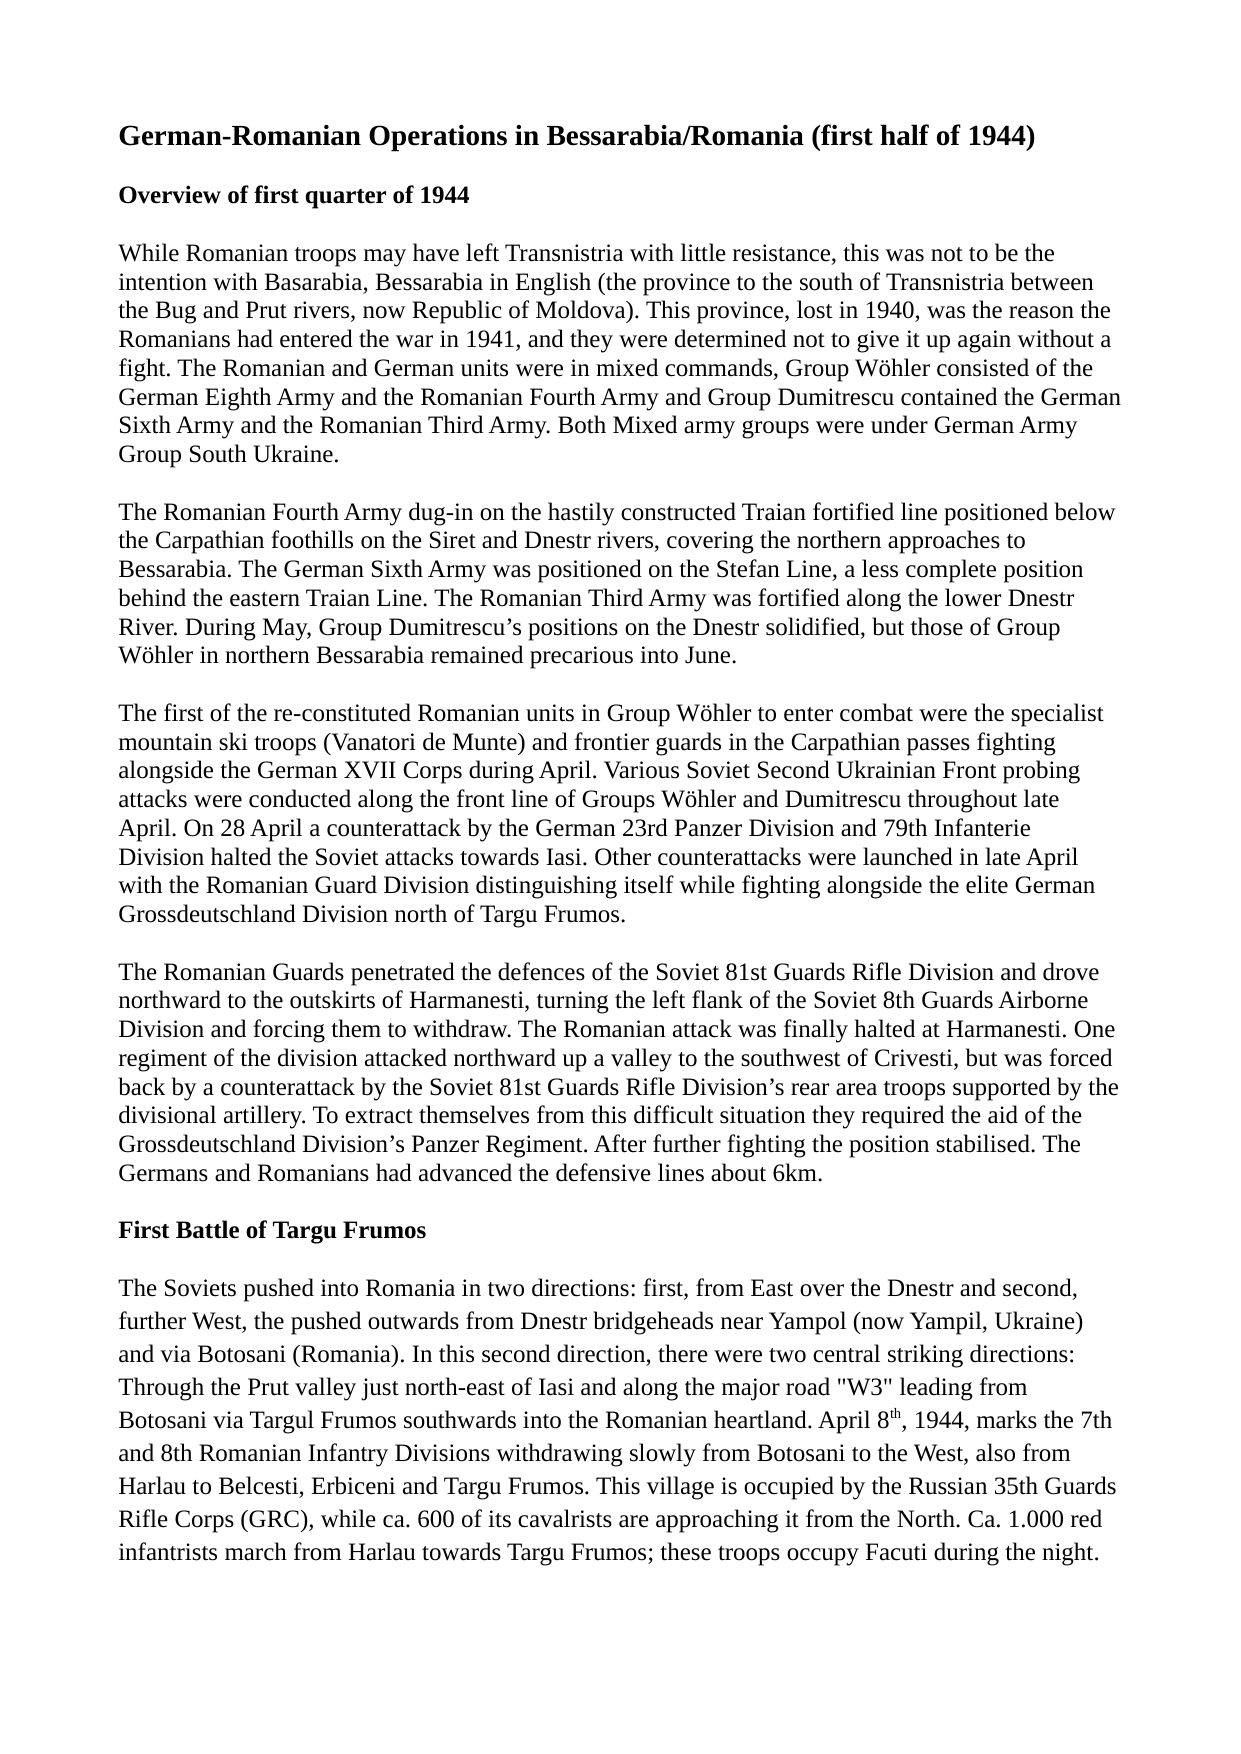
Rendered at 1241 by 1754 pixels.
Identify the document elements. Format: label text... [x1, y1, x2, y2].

text The Romanian Guards penetrated the defences of the Soviet 81st Guards Rifle Division and drove northward to the outskirts of Harmanesti, turning the left flank of the Soviet 8th Guards Airborne Division and forcing them to withdraw. The Romanian attack was finally halted at Harmanesti. One regiment of the division attacked northward up a valley to the southwest of Crivesti, but was forced back by a counterattack by the Soviet 81st Guards Rifle Division’s rear area troops supported by the divisional artillery. To extract themselves from this difficult situation they required the aid of the Grossdeutschland Division’s Panzer Regiment. After further fighting the position stabilised. The Germans and Romanians had advanced the defensive lines about 6km. [118, 957, 1122, 1187]
text The Romanian Fourth Army dug-in on the hastily constructed Traian fortified line positioned below the Carpathian foothills on the Siret and Dnestr rivers, covering the northern approaches to Bessarabia. The German Sixth Army was positioned on the Stefan Line, a less complete position behind the eastern Traian Line. The Romanian Third Army was fortified along the lower Dnestr River. During May, Group Dumitrescu’s positions on the Dnestr solidified, but those of Group Wöhler in northern Bessarabia remained precarious into June. [118, 497, 1122, 669]
text First Battle of Targu Frumos [118, 1215, 1122, 1244]
text German-Romanian Operations in Bessarabia/Romania (first half of 1944) [118, 118, 1122, 152]
text Overview of first quarter of 1944 [118, 180, 1122, 209]
text The first of the re-constituted Romanian units in Group Wöhler to enter combat were the specialist mountain ski troops (Vanatori de Munte) and frontier guards in the Carpathian passes fighting alongside the German XVII Corps during April. Various Soviet Second Ukrainian Front probing attacks were conducted along the front line of Groups Wöhler and Dumitrescu throughout late April. On 28 April a counterattack by the German 23rd Panzer Division and 79th Infanterie Division halted the Soviet attacks towards Iasi. Other counterattacks were launched in late April with the Romanian Guard Division distinguishing itself while fighting alongside the elite German Grossdeutschland Division north of Targu Frumos. [118, 698, 1122, 928]
text The Soviets pushed into Romania in two directions: first, from East over the Dnestr and second, further West, the pushed outwards from Dnestr bridgeheads near Yampol (now Yampil, Ukraine) and via Botosani (Romania). In this second direction, there were two central striking directions: Through the Prut valley just north-east of Iasi and along the major road "W3" leading from Botosani via Targul Frumos southwards into the Romanian heartland. April 8th, 1944, marks the 7th and 8th Romanian Infantry Divisions withdrawing slowly from Botosani to the West, also from Harlau to Belcesti, Erbiceni and Targu Frumos. This village is occupied by the Russian 35th Guards Rifle Corps (GRC), while ca. 600 of its cavalrists are approaching it from the North. Ca. 1.000 red infantrists march from Harlau towards Targu Frumos; these troops occupy Facuti during the night. [118, 1273, 1122, 1566]
text While Romanian troops may have left Transnistria with little resistance, this was not to be the intention with Basarabia, Bessarabia in English (the province to the south of Transnistria between the Bug and Prut rivers, now Republic of Moldova). This province, lost in 1940, was the reason the Romanians had entered the war in 1941, and they were determined not to give it up again without a fight. The Romanian and German units were in mixed commands, Group Wöhler consisted of the German Eighth Army and the Romanian Fourth Army and Group Dumitrescu contained the German Sixth Army and the Romanian Third Army. Both Mixed army groups were under German Army Group South Ukraine. [118, 238, 1122, 468]
